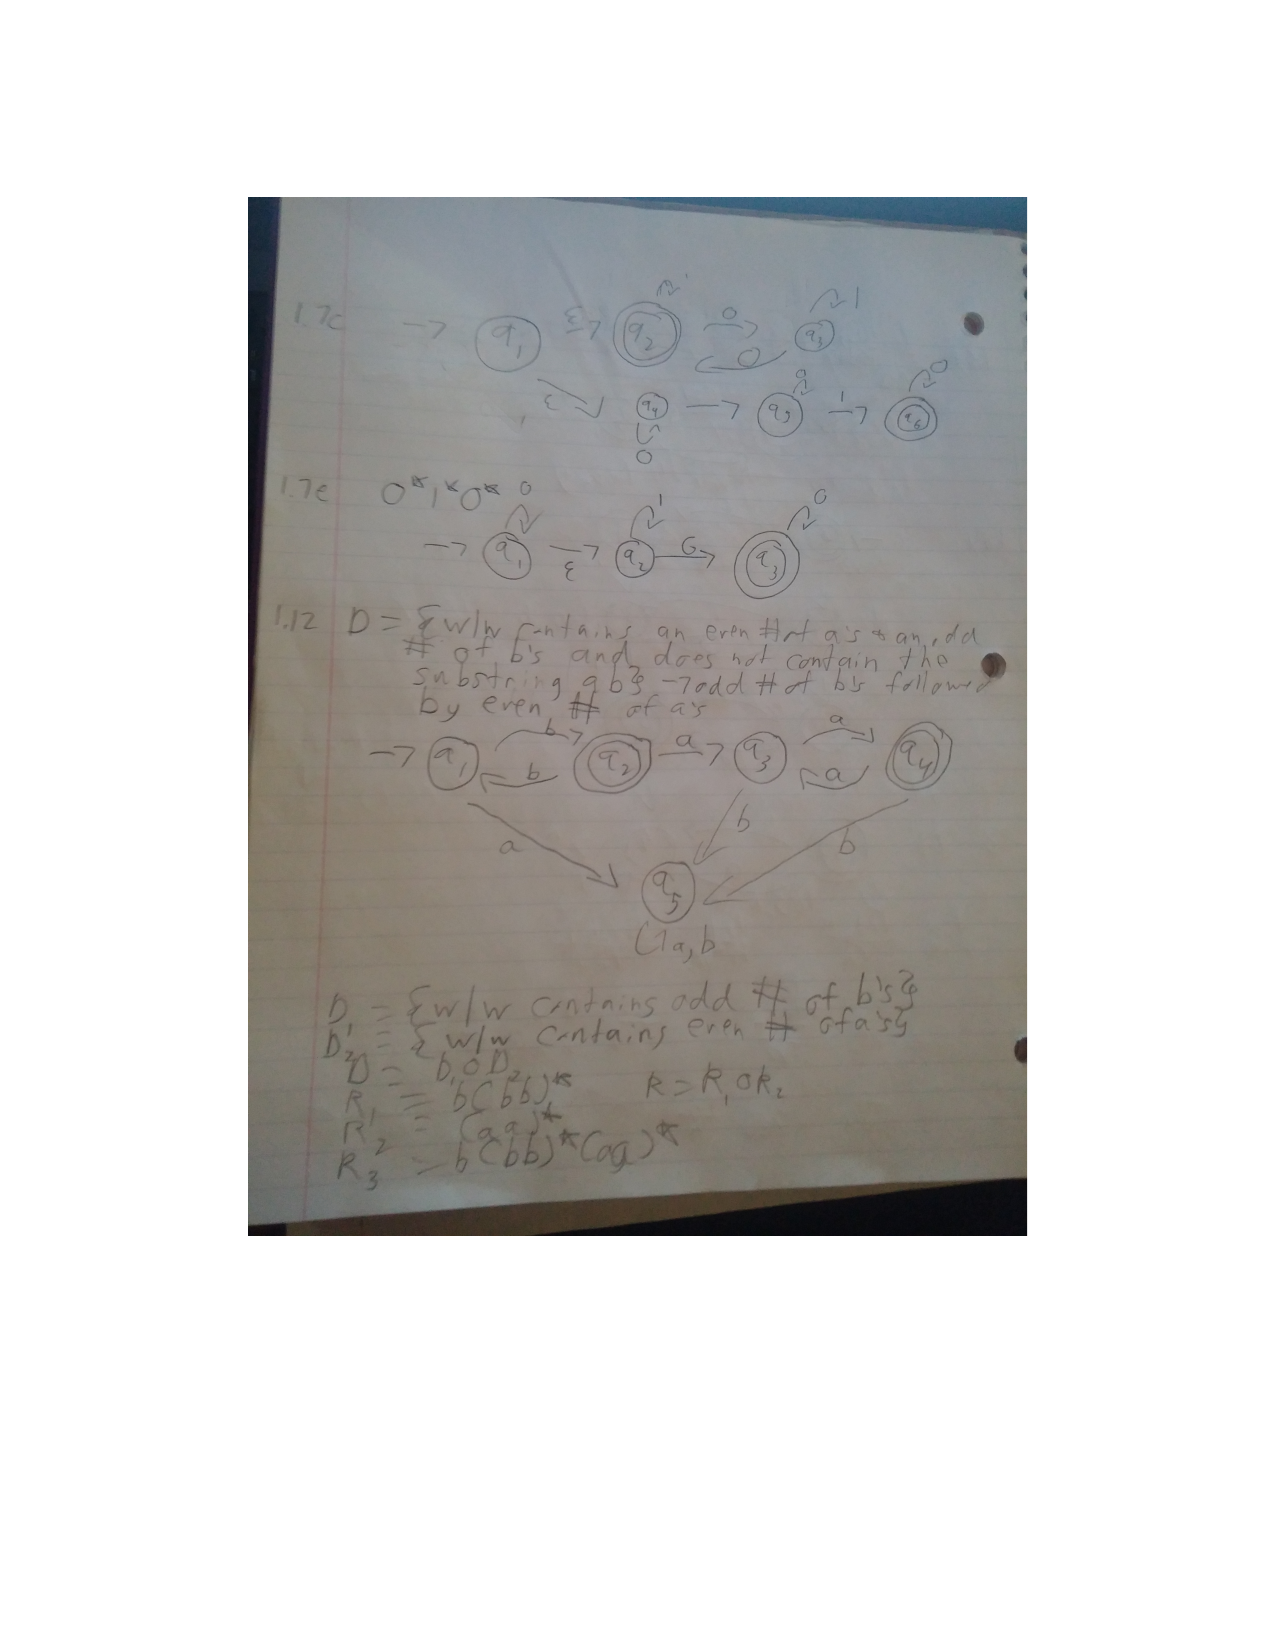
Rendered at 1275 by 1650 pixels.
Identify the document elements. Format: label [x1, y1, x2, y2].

picture [248, 197, 1028, 1236]
